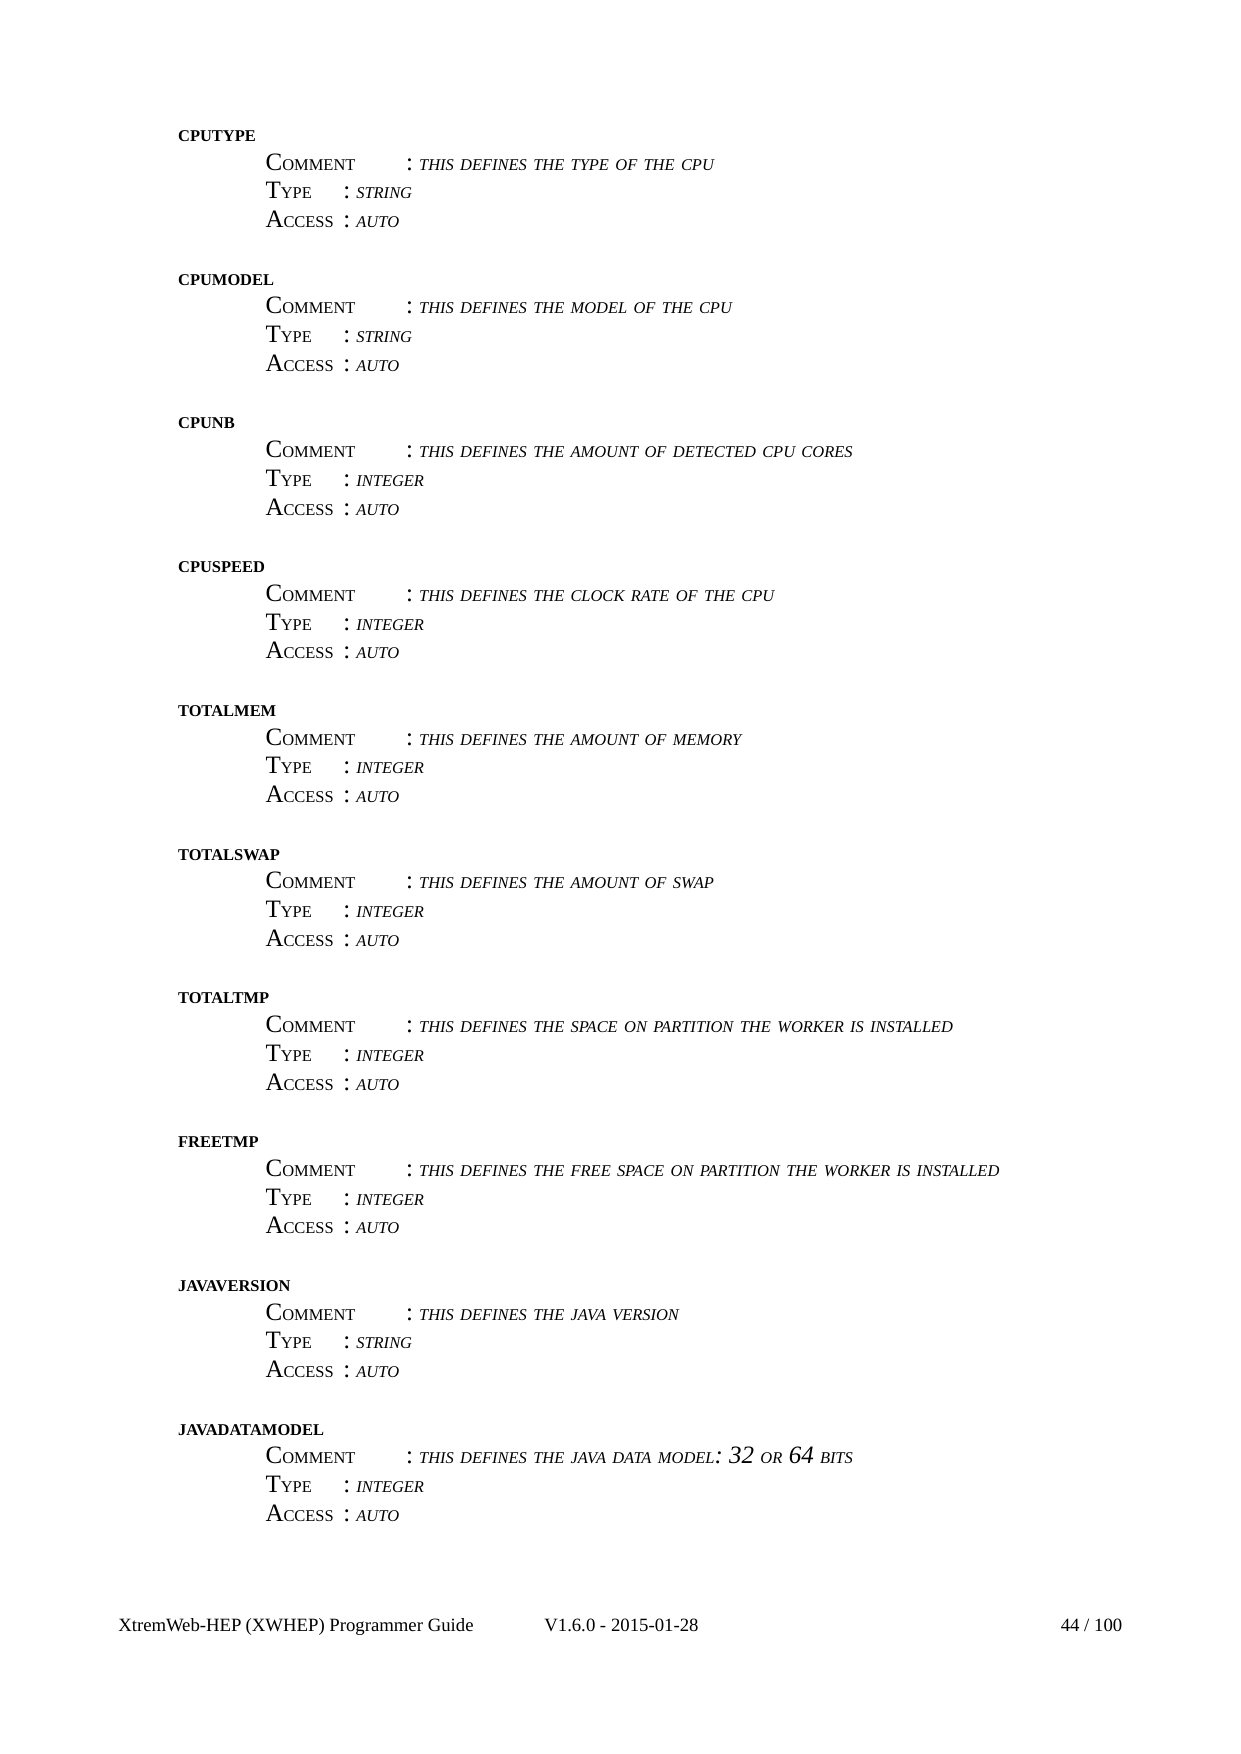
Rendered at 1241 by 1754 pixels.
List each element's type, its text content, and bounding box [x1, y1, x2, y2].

text cpunb [178, 406, 1122, 434]
text totalswap [178, 837, 1122, 866]
text javadatamodel [178, 1412, 1122, 1441]
text cpuspeed [178, 549, 1122, 578]
text Comment : this defines the free space on partition the worker is installed [265, 1153, 1122, 1182]
text Comment : this defines the amount of swap [265, 866, 1122, 894]
text cpumodel [178, 262, 1122, 291]
text Access : auto [265, 492, 1122, 521]
text Comment : this defines the amount of detected cpu cores [265, 434, 1122, 463]
text Access : auto [265, 1211, 1122, 1239]
text Access : auto [265, 923, 1122, 952]
text Comment : this defines the type of the cpu [265, 147, 1122, 176]
text Type : integer [265, 1038, 1122, 1067]
text Access : auto [265, 779, 1122, 808]
text Comment : this defines the clock rate of the cpu [265, 578, 1122, 607]
text Access : auto [265, 1498, 1122, 1527]
text Type : integer [265, 1182, 1122, 1211]
text Comment : this defines the java data model: 32 or 64 bits [265, 1441, 1122, 1469]
text Type : integer [265, 463, 1122, 492]
text Type : string [265, 1326, 1122, 1354]
text Access : auto [265, 1354, 1122, 1383]
text Access : auto [265, 204, 1122, 233]
text totalmem [178, 693, 1122, 722]
text Type : integer [265, 607, 1122, 636]
text Comment : this defines the amount of memory [265, 722, 1122, 751]
text Type : integer [265, 894, 1122, 923]
text Type : string [265, 319, 1122, 348]
text Type : string [265, 176, 1122, 204]
text cputype [178, 118, 1122, 147]
text freetmp [178, 1124, 1122, 1153]
text Type : integer [265, 1469, 1122, 1498]
text Comment : this defines the model of the cpu [265, 291, 1122, 319]
text javaversion [178, 1268, 1122, 1297]
text totaltmp [178, 981, 1122, 1009]
text Comment : this defines the space on partition the worker is installed [265, 1009, 1122, 1038]
text Type : integer [265, 751, 1122, 779]
text Comment : this defines the java version [265, 1297, 1122, 1326]
text Access : auto [265, 636, 1122, 664]
text Access : auto [265, 1067, 1122, 1096]
text Access : auto [265, 348, 1122, 377]
